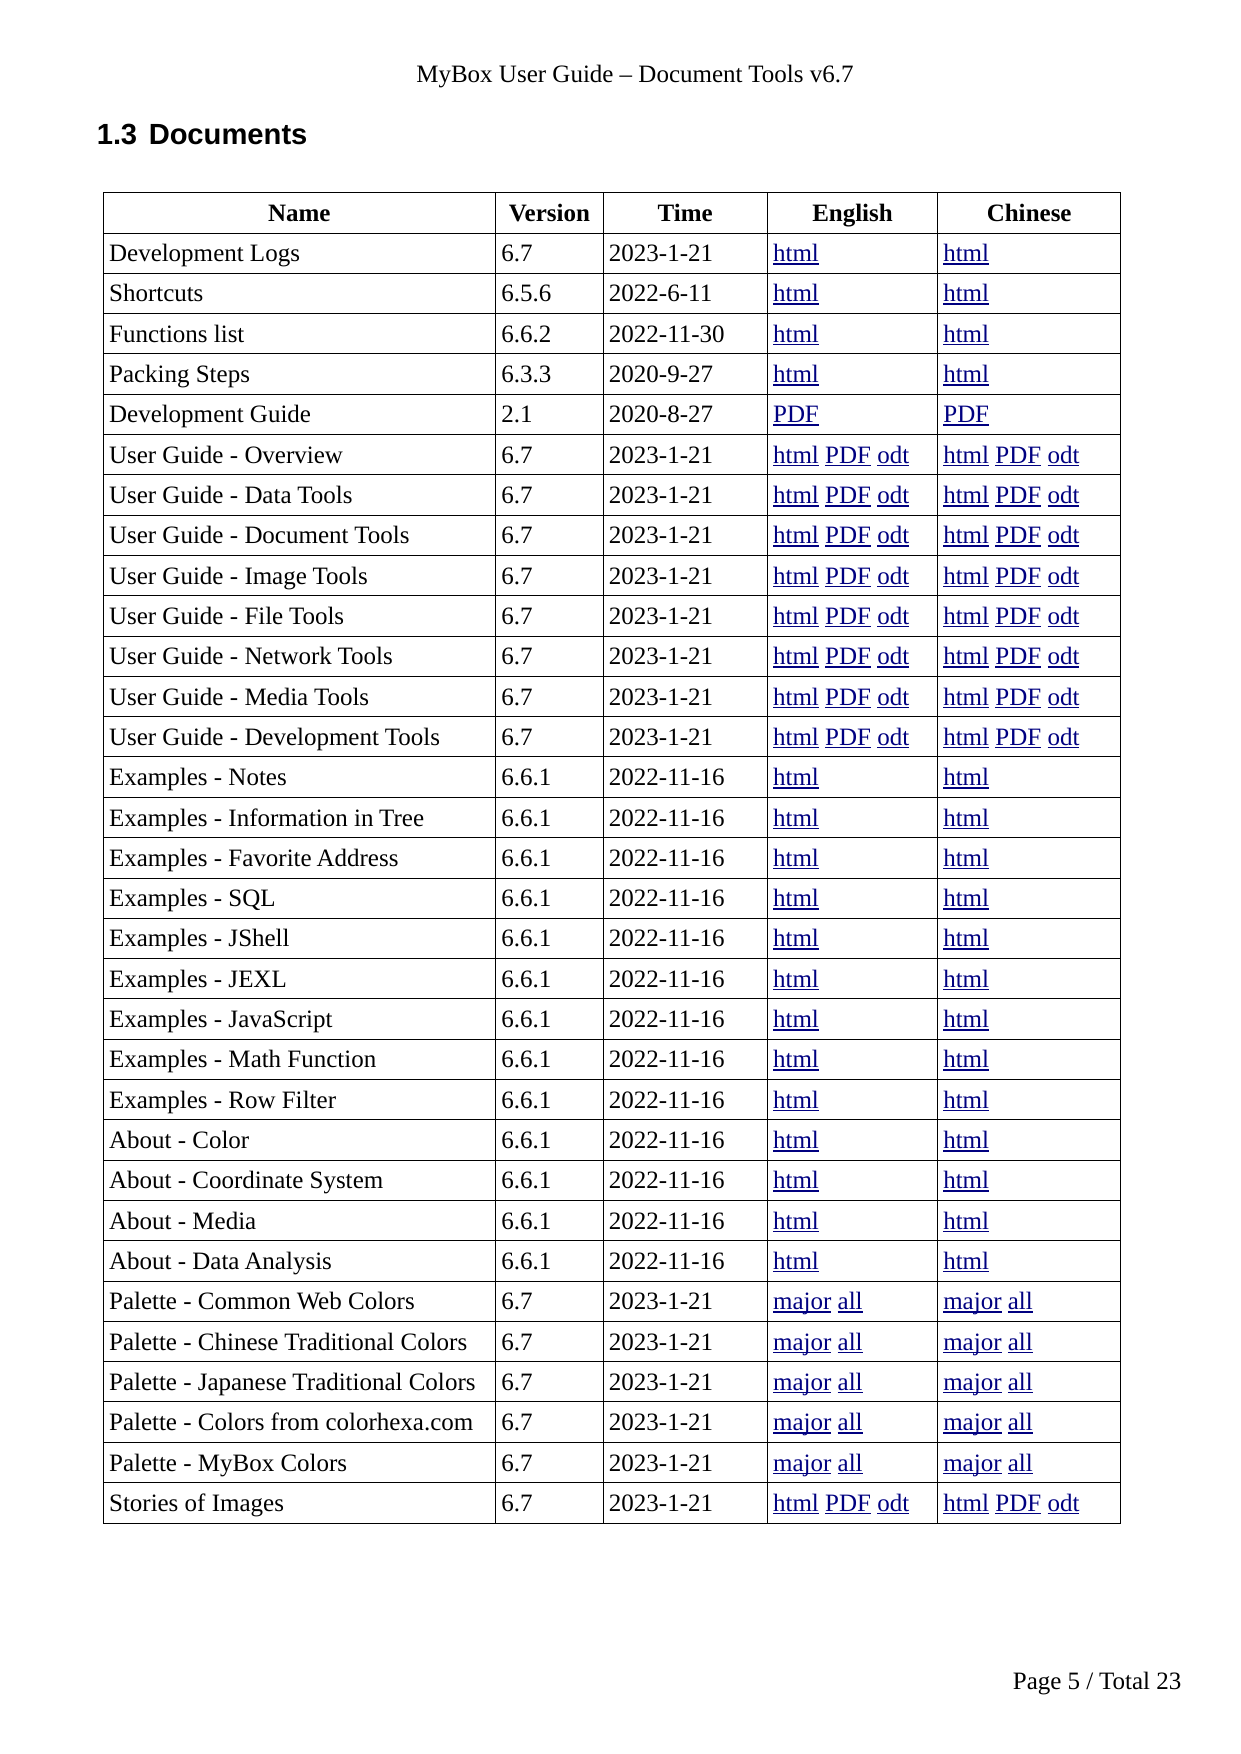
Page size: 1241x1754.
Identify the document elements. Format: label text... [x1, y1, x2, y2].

table_cell html [938, 838, 1120, 877]
table_cell 6.6.1 [496, 1040, 603, 1079]
table_cell User Guide - Data Tools [104, 475, 495, 514]
table_cell html PDF odt [938, 1483, 1120, 1522]
table_cell html PDF odt [768, 435, 937, 474]
table_cell Palette - Common Web Colors [104, 1282, 495, 1321]
table_cell 6.6.1 [496, 1120, 603, 1159]
table_cell 2022-11-16 [604, 798, 767, 837]
table_cell html PDF odt [768, 717, 937, 756]
table_cell 2022-11-16 [604, 1040, 767, 1079]
table_cell 2023-1-21 [604, 1483, 767, 1522]
table_cell About - Color [104, 1120, 495, 1159]
table_cell Packing Steps [104, 354, 495, 394]
table_cell 6.6.1 [496, 838, 603, 877]
table_cell 6.7 [496, 234, 603, 273]
table_cell html PDF odt [768, 677, 937, 716]
table_cell html [938, 879, 1120, 918]
table_cell Examples - Favorite Address [104, 838, 495, 877]
table_cell 6.7 [496, 596, 603, 636]
table_cell Palette - Japanese Traditional Colors [104, 1362, 495, 1401]
table_cell Development Guide [104, 395, 495, 434]
subtitle Documents [88, 117, 1181, 151]
table_cell html PDF odt [768, 596, 937, 636]
table_cell html PDF odt [938, 596, 1120, 636]
table_cell html [938, 757, 1120, 797]
table_cell User Guide - Network Tools [104, 637, 495, 676]
table_cell html PDF odt [768, 637, 937, 676]
table_cell major all [768, 1282, 937, 1321]
table_cell User Guide - Media Tools [104, 677, 495, 716]
table_cell html [768, 1080, 937, 1119]
table_cell 6.6.1 [496, 1161, 603, 1200]
table_cell html [938, 1201, 1120, 1240]
table_cell 2022-11-16 [604, 999, 767, 1039]
table_cell html [768, 1040, 937, 1079]
table_cell 6.6.1 [496, 879, 603, 918]
table_cell 2022-11-16 [604, 838, 767, 877]
table_cell User Guide - Document Tools [104, 516, 495, 555]
table_cell 2023-1-21 [604, 234, 767, 273]
table_cell 2022-11-16 [604, 879, 767, 918]
table_cell 2.1 [496, 395, 603, 434]
table_cell 2023-1-21 [604, 1443, 767, 1482]
table_cell html [768, 959, 937, 998]
table_cell major all [768, 1322, 937, 1361]
table_cell html [938, 999, 1120, 1039]
table_cell 6.7 [496, 637, 603, 676]
table_cell Examples - Information in Tree [104, 798, 495, 837]
table_cell PDF [768, 395, 937, 434]
table_header English [768, 193, 937, 232]
table_cell html [768, 879, 937, 918]
table_cell html [768, 274, 937, 313]
table_cell html PDF odt [938, 516, 1120, 555]
table_cell 6.7 [496, 556, 603, 595]
table_header Chinese [938, 193, 1120, 232]
table_cell html PDF odt [938, 556, 1120, 595]
table_cell 6.6.1 [496, 919, 603, 958]
table_cell 6.7 [496, 717, 603, 756]
table_cell 2022-11-16 [604, 1201, 767, 1240]
table_cell Palette - Chinese Traditional Colors [104, 1322, 495, 1361]
table_cell 2023-1-21 [604, 637, 767, 676]
table_cell html [768, 234, 937, 273]
table_cell 2022-11-16 [604, 1080, 767, 1119]
table_cell Examples - JShell [104, 919, 495, 958]
table_cell html [768, 798, 937, 837]
table_cell 6.5.6 [496, 274, 603, 313]
table_cell major all [768, 1402, 937, 1442]
table_cell html PDF odt [938, 637, 1120, 676]
table_cell 6.6.2 [496, 314, 603, 353]
table_cell html [938, 234, 1120, 273]
table_cell 2022-11-16 [604, 1161, 767, 1200]
table_cell html [768, 1120, 937, 1159]
table_cell 6.6.1 [496, 1201, 603, 1240]
table_cell 6.7 [496, 1282, 603, 1321]
table_cell 2023-1-21 [604, 677, 767, 716]
table_cell html [938, 1120, 1120, 1159]
table_cell PDF [938, 395, 1120, 434]
table_cell html PDF odt [938, 475, 1120, 514]
table_cell 6.6.1 [496, 959, 603, 998]
table_cell 2023-1-21 [604, 596, 767, 636]
table_cell 2020-8-27 [604, 395, 767, 434]
table_cell html [768, 1161, 937, 1200]
table_cell html PDF odt [768, 475, 937, 514]
table_cell 6.7 [496, 435, 603, 474]
table_cell html [938, 354, 1120, 394]
table_cell Stories of Images [104, 1483, 495, 1522]
table_cell html [938, 1161, 1120, 1200]
table_cell About - Media [104, 1201, 495, 1240]
table_cell 6.7 [496, 1483, 603, 1522]
table_cell html [938, 919, 1120, 958]
table_cell 6.6.1 [496, 757, 603, 797]
table_cell html [938, 1040, 1120, 1079]
table_cell major all [938, 1402, 1120, 1442]
table_cell 2022-11-16 [604, 959, 767, 998]
table_cell 6.3.3 [496, 354, 603, 394]
table_cell major all [938, 1282, 1120, 1321]
table_cell 2023-1-21 [604, 717, 767, 756]
table_cell 6.6.1 [496, 1080, 603, 1119]
table_cell major all [768, 1443, 937, 1482]
table_cell Examples - Notes [104, 757, 495, 797]
table_cell major all [938, 1362, 1120, 1401]
table_cell User Guide - File Tools [104, 596, 495, 636]
table_cell html [938, 1080, 1120, 1119]
table_cell html [938, 274, 1120, 313]
table_cell Palette - MyBox Colors [104, 1443, 495, 1482]
table_cell html PDF odt [938, 435, 1120, 474]
table_cell 6.7 [496, 1443, 603, 1482]
table_cell About - Data Analysis [104, 1241, 495, 1281]
table_cell html [938, 959, 1120, 998]
table_cell html PDF odt [938, 717, 1120, 756]
table_cell Functions list [104, 314, 495, 353]
table_cell html [768, 1241, 937, 1281]
table_cell 6.7 [496, 1362, 603, 1401]
table_cell 6.6.1 [496, 1241, 603, 1281]
table_cell 2022-11-16 [604, 919, 767, 958]
table_cell html PDF odt [768, 1483, 937, 1522]
table_cell 2022-11-16 [604, 757, 767, 797]
table_cell html [938, 314, 1120, 353]
table_cell 6.7 [496, 677, 603, 716]
table_cell 6.7 [496, 1402, 603, 1442]
table_cell 6.6.1 [496, 999, 603, 1039]
table_cell html [768, 314, 937, 353]
table_cell 2023-1-21 [604, 1402, 767, 1442]
table_cell html [938, 798, 1120, 837]
table_cell major all [938, 1322, 1120, 1361]
table_cell html [768, 1201, 937, 1240]
table_cell Examples - Row Filter [104, 1080, 495, 1119]
table_cell Examples - JEXL [104, 959, 495, 998]
table_cell html PDF odt [768, 556, 937, 595]
table_cell html PDF odt [768, 516, 937, 555]
table_cell html [768, 838, 937, 877]
table_cell major all [938, 1443, 1120, 1482]
table_cell 2022-11-30 [604, 314, 767, 353]
table_cell 2023-1-21 [604, 435, 767, 474]
table_header Name [104, 193, 495, 232]
table_cell User Guide - Development Tools [104, 717, 495, 756]
table_cell Shortcuts [104, 274, 495, 313]
table_header Version [496, 193, 603, 232]
table_cell major all [768, 1362, 937, 1401]
table_cell 2023-1-21 [604, 1282, 767, 1321]
table_cell 2023-1-21 [604, 1322, 767, 1361]
table_cell html [768, 354, 937, 394]
table_cell 2023-1-21 [604, 1362, 767, 1401]
table_cell 2022-6-11 [604, 274, 767, 313]
table_cell 2022-11-16 [604, 1120, 767, 1159]
table_cell html [938, 1241, 1120, 1281]
table_cell 6.7 [496, 1322, 603, 1361]
table_cell Examples - Math Function [104, 1040, 495, 1079]
table_cell 2022-11-16 [604, 1241, 767, 1281]
table_cell 2020-9-27 [604, 354, 767, 394]
table_cell Palette - Colors from colorhexa.com [104, 1402, 495, 1442]
table_cell html [768, 919, 937, 958]
table_cell 2023-1-21 [604, 475, 767, 514]
table_cell Examples - JavaScript [104, 999, 495, 1039]
table_cell About - Coordinate System [104, 1161, 495, 1200]
table_cell Examples - SQL [104, 879, 495, 918]
table_header Time [604, 193, 767, 232]
table_cell User Guide - Image Tools [104, 556, 495, 595]
table_cell User Guide - Overview [104, 435, 495, 474]
table_cell 6.7 [496, 516, 603, 555]
table_cell html [768, 757, 937, 797]
table_cell Development Logs [104, 234, 495, 273]
table_cell 2023-1-21 [604, 516, 767, 555]
table_cell 2023-1-21 [604, 556, 767, 595]
table_cell html PDF odt [938, 677, 1120, 716]
table_cell 6.6.1 [496, 798, 603, 837]
table_cell html [768, 999, 937, 1039]
table_cell 6.7 [496, 475, 603, 514]
